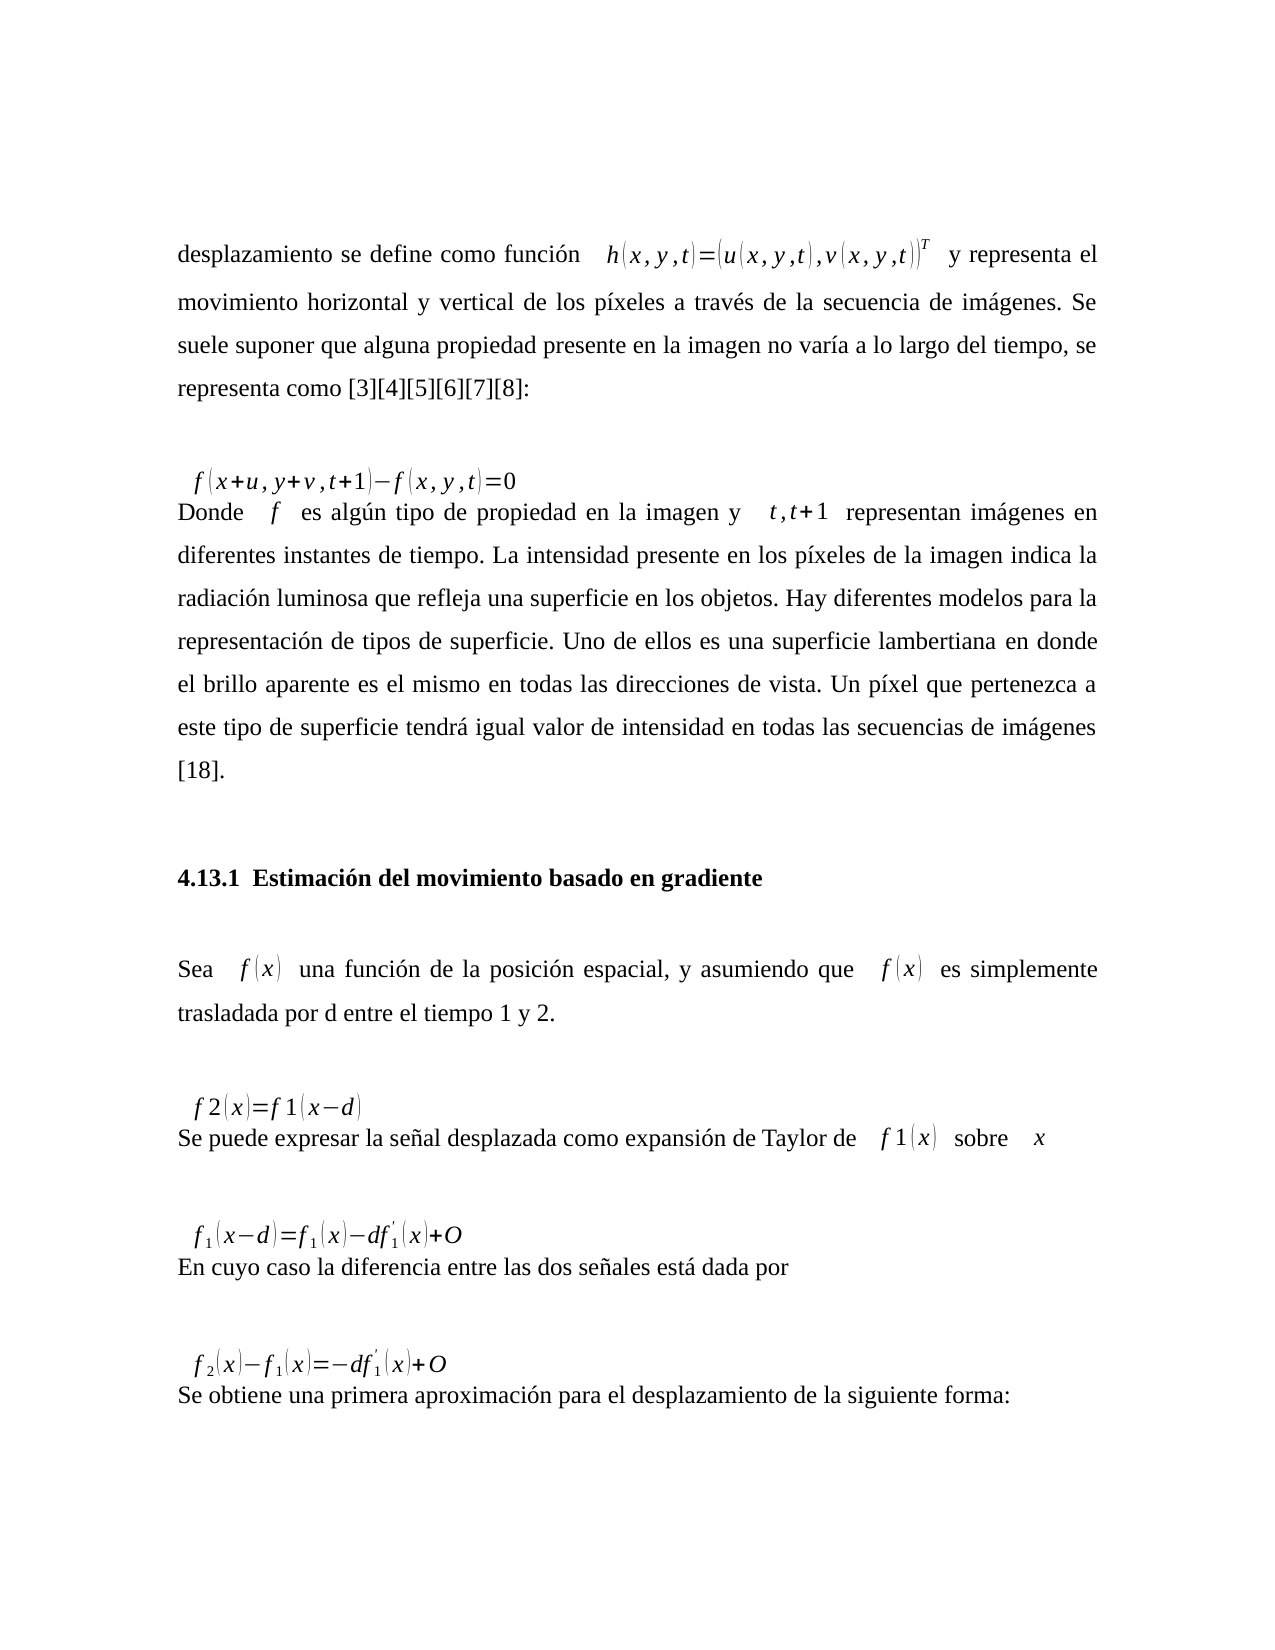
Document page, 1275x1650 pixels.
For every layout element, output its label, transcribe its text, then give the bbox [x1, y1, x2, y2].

text Donde es algún tipo de propiedad en la imagen y representan imágenes en diferentes instantes de tiempo. La intensidad presente en los píxeles de la imagen indica la radiación luminosa que refleja una superficie en los objetos. Hay diferentes modelos para la representación de tipos de superficie. Uno de ellos es una superficie lambertiana en donde el brillo aparente es el mismo en todas las direcciones de vista. Un píxel que pertenezca a este tipo de superficie tendrá igual valor de intensidad en todas las secuencias de imágenes [18]. [177, 497, 1098, 784]
text Se obtiene una primera aproximación para el desplazamiento de la siguiente forma: [177, 1380, 1098, 1409]
subtitle Estimación del movimiento basado en gradiente [177, 863, 1098, 892]
table_header [165, 466, 975, 497]
text En cuyo caso la diferencia entre las dos señales está dada por [177, 1252, 1098, 1281]
table_header [165, 1346, 1025, 1380]
table_header [165, 1092, 1025, 1122]
text Se puede expresar la señal desplazada como expansión de Taylor de sobre [177, 1122, 1098, 1153]
table_header [1025, 1346, 1128, 1380]
table_header [1025, 1092, 1128, 1122]
text Sea una función de la posición espacial, y asumiendo que es simplemente trasladada por d entre el tiempo 1 y 2. [177, 953, 1098, 1027]
table_header [165, 1218, 1025, 1252]
table_header [1025, 1218, 1128, 1252]
text Si se representa una imagen como aplicación donde representa la coordenada espacial de la imagen y el tiempo, se tendría una secuencia de imágenes con variación en el tiempo en su intensidad de las coordenadas. El vector de desplazamiento se define como función y representa el movimiento horizontal y vertical de los píxeles a través de la secuencia de imágenes. Se suele suponer que alguna propiedad presente en la imagen no varía a lo largo del tiempo, se representa como [3][4][5][6][7][8]: [177, 235, 1098, 402]
table_header [975, 466, 1073, 497]
